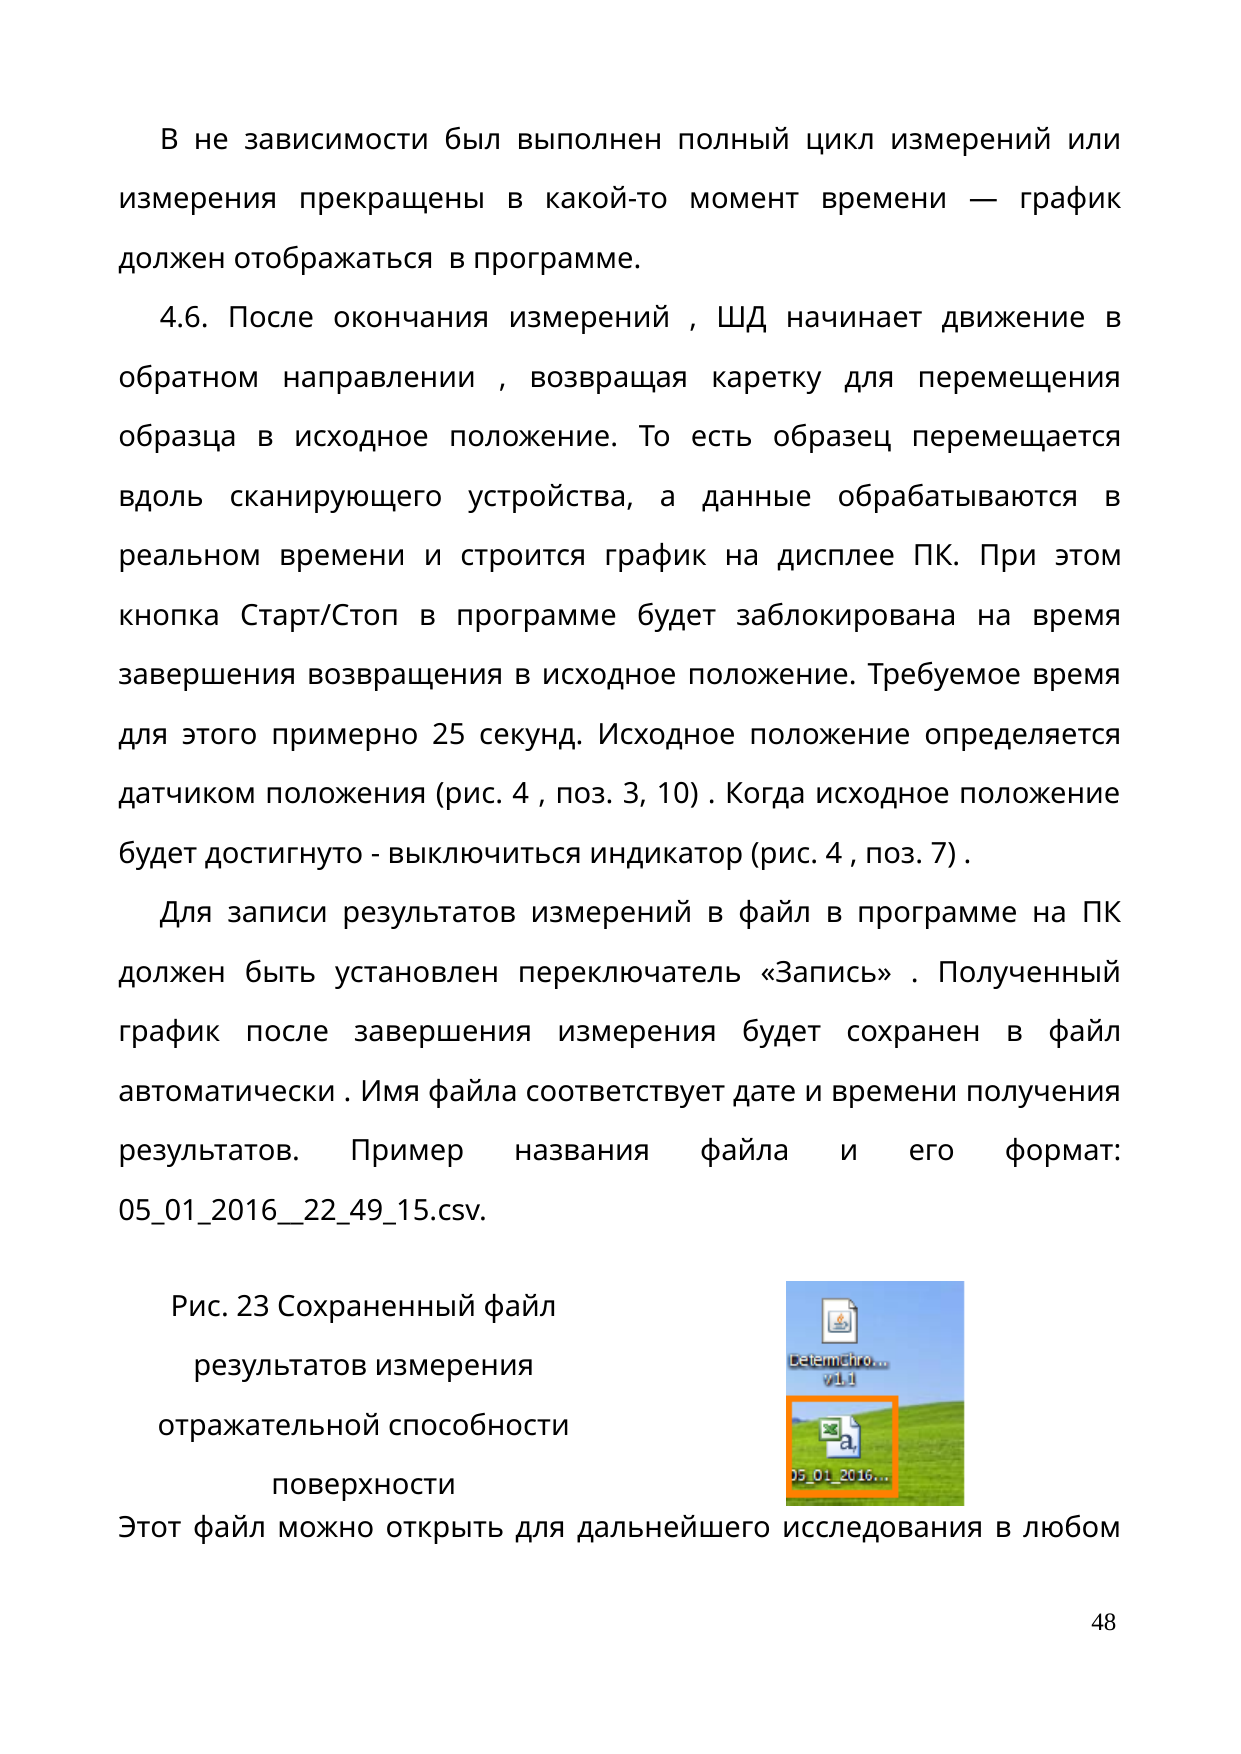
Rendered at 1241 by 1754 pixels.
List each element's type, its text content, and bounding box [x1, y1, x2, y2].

table_header Рис. 23 Сохраненный файл результатов измерения отражательной способности поверхности [107, 1282, 620, 1507]
picture [786, 1281, 966, 1506]
text 4.6. После окончания измерений , ШД начинает движение в обратном направлении , возвращая каретку для перемещения образца в исходное положение. То есть образец перемещается вдоль сканирующего устройства, а данные обрабатываются в реальном времени и строится график на дисплее ПК. При этом кнопка Старт/Стоп в программе будет заблокирована на время завершения возвращения в исходное положение. Требуемое время для этого примерно 25 секунд. Исходное положение определяется датчиком положения (рис. 4 , поз. 3, 10) . Когда исходное положение будет достигнуто - выключиться индикатор (рис. 4 , поз. 7) . [118, 297, 1122, 872]
text Для записи результатов измерений в файл в программе на ПК должен быть установлен переключатель «Запись» . Полученный график после завершения измерения будет сохранен в файл автоматически . Имя файла соответствует дате и времени получения результатов. Пример названия файла и его формат: 05_01_2016__22_49_15.csv. [118, 891, 1122, 1228]
text В не зависимости был выполнен полный цикл измерений или измерения прекращены в какой-то момент времени — график должен отображаться в программе. [118, 118, 1122, 277]
table_header [620, 1282, 1133, 1507]
text Этот файл можно открыть для дальнейшего исследования в любом [118, 1507, 1122, 1546]
